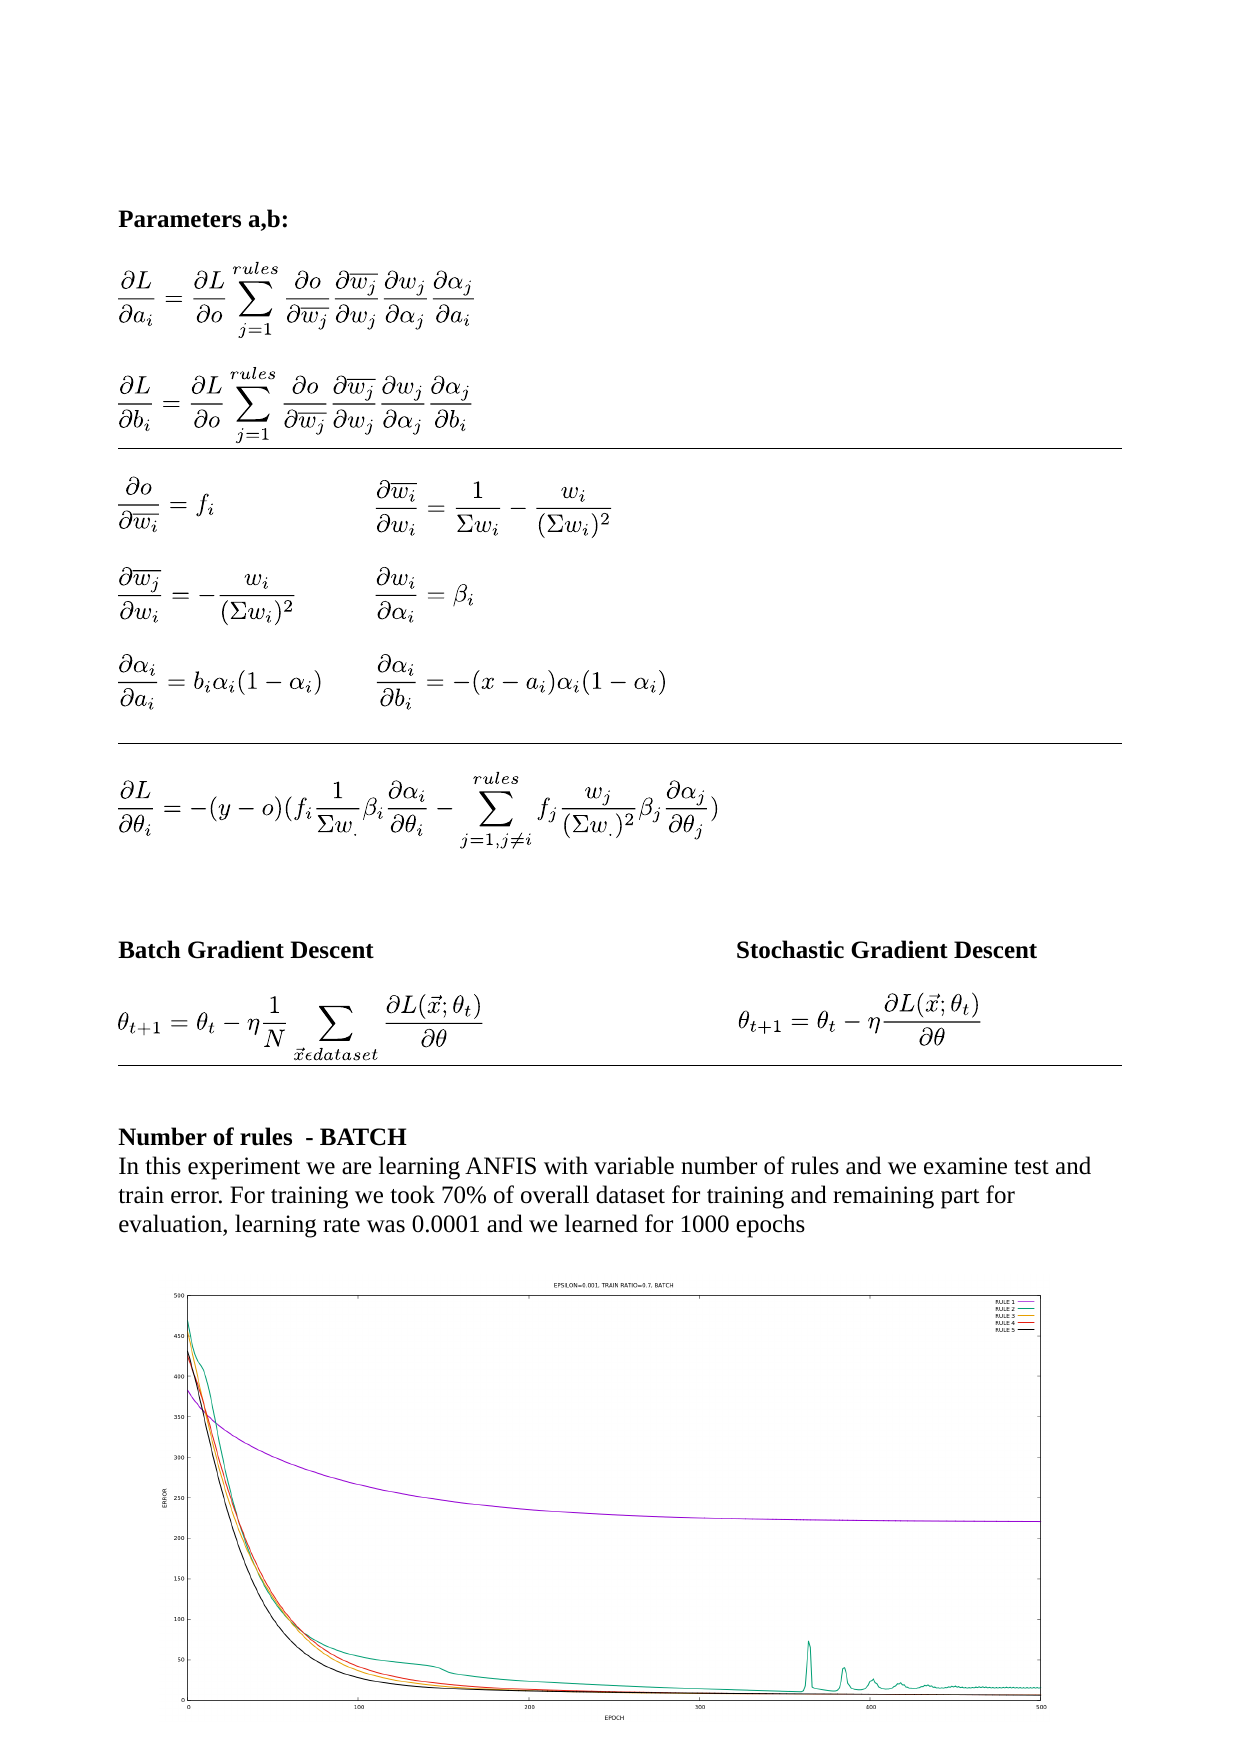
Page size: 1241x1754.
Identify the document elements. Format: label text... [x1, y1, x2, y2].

text Number of rules - BATCH [118, 1122, 1122, 1151]
text In this experiment we are learning ANFIS with variable number of rules and we examine test and train error. For training we took 70% of overall dataset for training and remaining part for evaluation, learning rate was 0.0001 and we learned for 1000 epochs [118, 1151, 1122, 1237]
text Parameters a,b: [118, 204, 1122, 233]
text Batch Gradient Descent Stochastic Gradient Descent [118, 935, 1122, 964]
picture [159, 1274, 1050, 1722]
